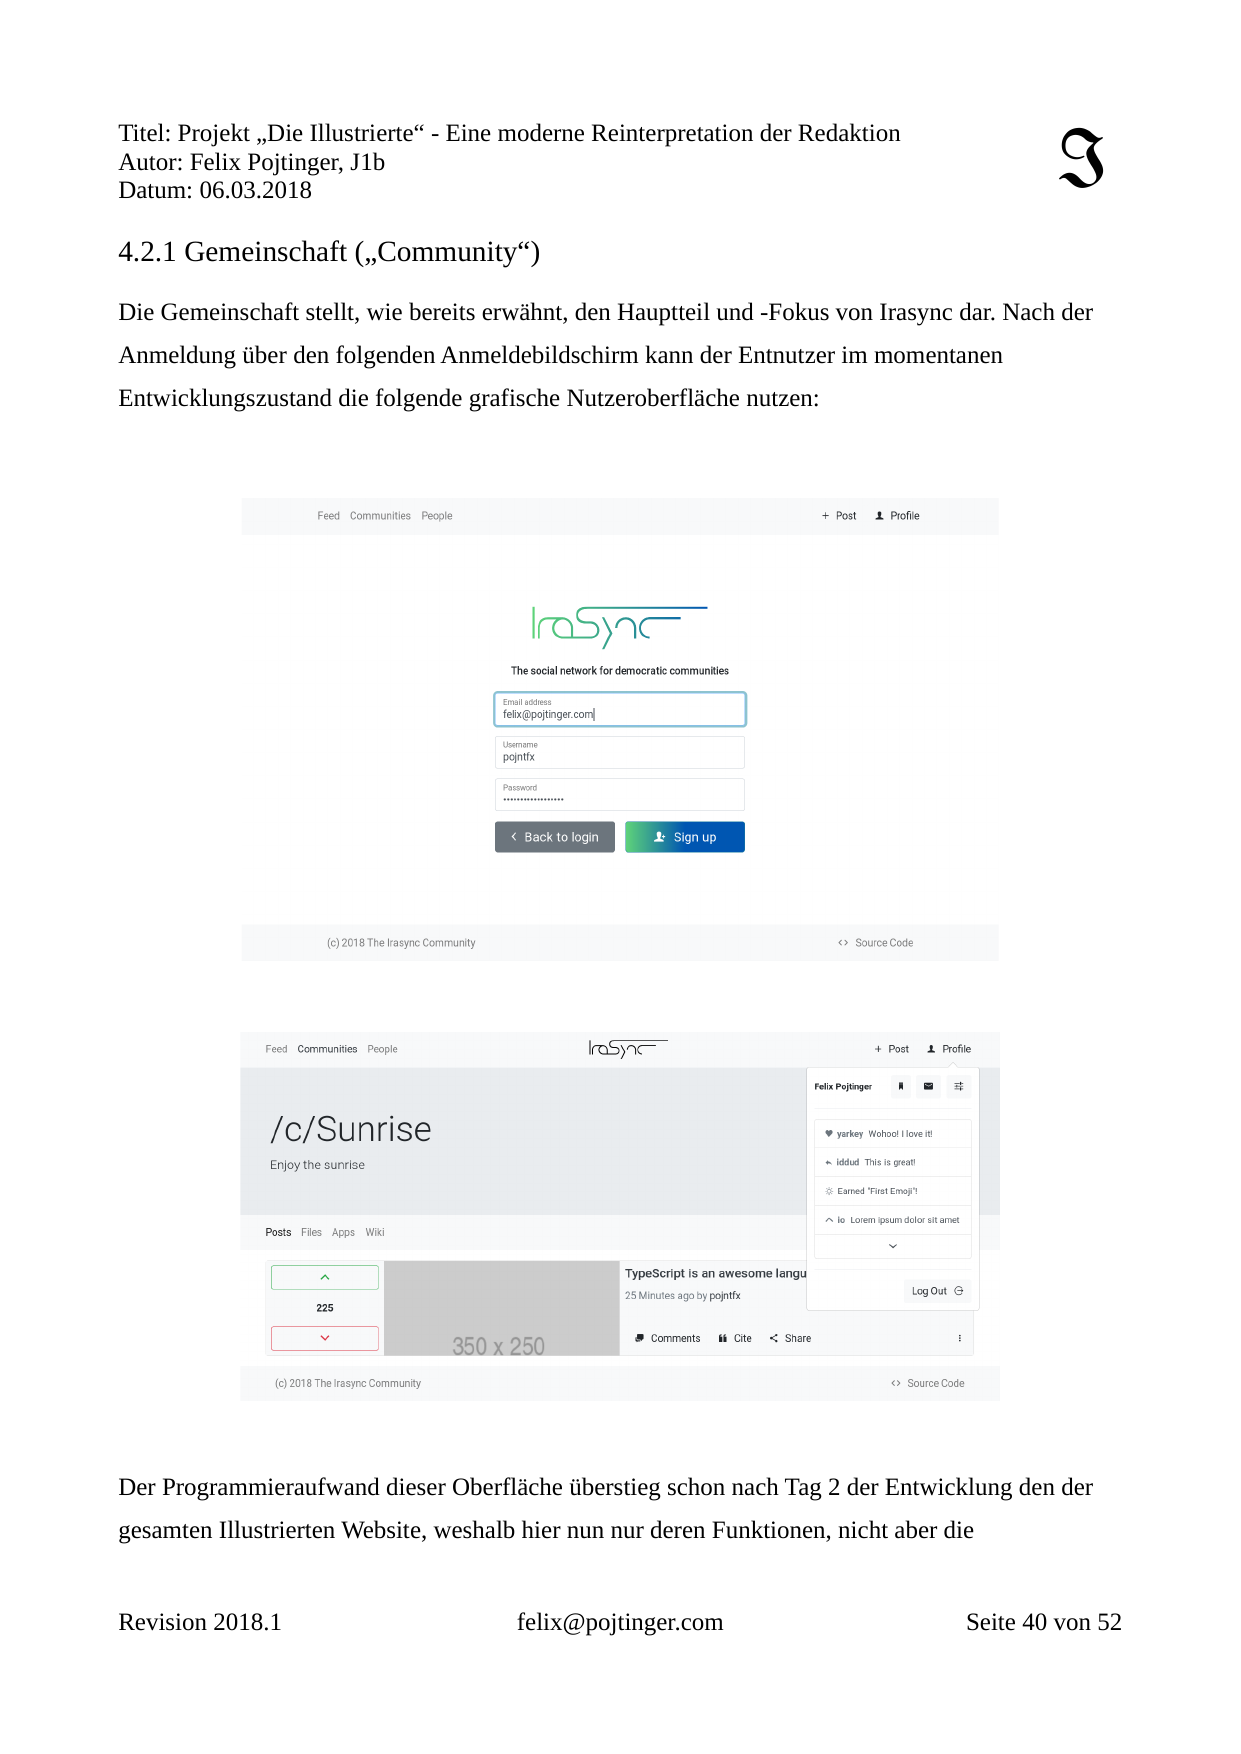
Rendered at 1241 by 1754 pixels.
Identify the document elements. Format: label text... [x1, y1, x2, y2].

subtitle 4.2.1 Gemeinschaft („Community“) [118, 234, 1122, 268]
picture [1046, 120, 1120, 194]
picture [240, 1032, 1000, 1401]
text Die Gemeinschaft stellt, wie bereits erwähnt, den Hauptteil und -Fokus von Irasync dar. Nach der Anmeldung über den folgenden Anmeldebildschirm kann der Entnutzer im momentanen Entwicklungszustand die folgende grafische Nutzeroberfläche nutzen: [118, 297, 1122, 412]
picture [241, 498, 999, 961]
text Der Programmieraufwand dieser Oberfläche überstieg schon nach Tag 2 der Entwicklung den der gesamten Illustrierten Website, weshalb hier nun nur deren Funktionen, nicht aber die [118, 1472, 1122, 1544]
